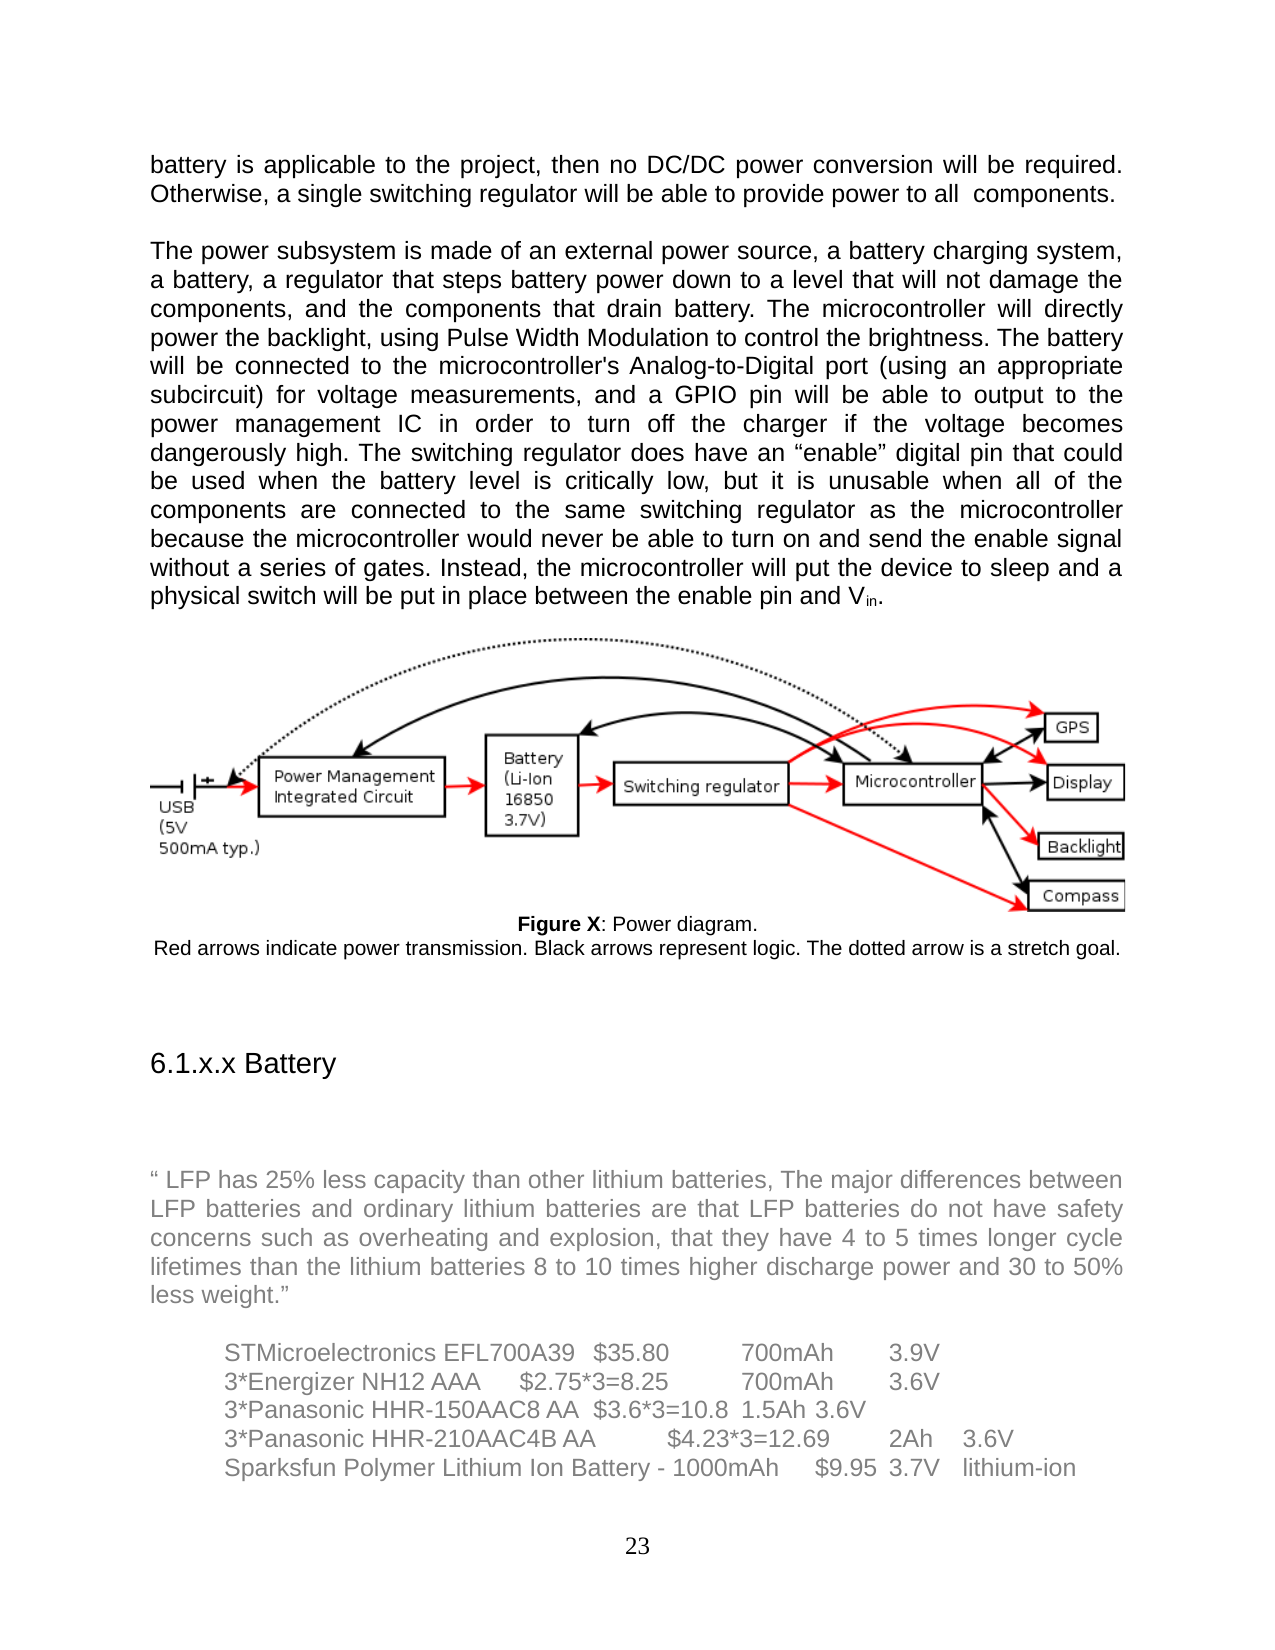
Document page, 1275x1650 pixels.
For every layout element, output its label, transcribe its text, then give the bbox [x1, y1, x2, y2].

text 3*Energizer NH12 AAA $2.75*3=8.25 700mAh 3.6V [150, 1367, 1125, 1396]
text STMicroelectronics EFL700A39 $35.80 700mAh 3.9V [150, 1338, 1125, 1367]
text The power subsystem is made of an external power source, a battery charging system, a battery, a regulator that steps battery power down to a level that will not damage the components, and the components that drain battery. The microcontroller will directly power the backlight, using Pulse Width Modulation to control the brightness. The battery will be connected to the microcontroller's Analog-to-Digital port (using an appropriate subcircuit) for voltage measurements, and a GPIO pin will be able to output to the power management IC in order to turn off the charger if the voltage becomes dangerously high. The switching regulator does have an “enable” digital pin that could be used when the battery level is critically low, but it is unusable when all of the components are connected to the same switching regulator as the microcontroller because the microcontroller would never be able to turn on and send the enable signal without a series of gates. Instead, the microcontroller will put the device to sleep and a physical switch will be put in place between the enable pin and Vin. [150, 236, 1125, 610]
text “ LFP has 25% less capacity than other lithium batteries, The major differences between LFP batteries and ordinary lithium batteries are that LFP batteries do not have safety concerns such as overheating and explosion, that they have 4 to 5 times longer cycle lifetimes than the lithium batteries 8 to 10 times higher discharge power and 30 to 50% less weight.” [150, 1166, 1125, 1309]
text Figure X: Power diagram. Red arrows indicate power transmission. Black arrows represent logic. The dotted arrow is a stretch goal. [150, 912, 1125, 959]
text 3*Panasonic HHR-210AAC4B AA $4.23*3=12.69 2Ah 3.6V [150, 1424, 1125, 1453]
text 3*Panasonic HHR-150AAC8 AA $3.6*3=10.8 1.5Ah 3.6V [150, 1396, 1125, 1424]
picture [150, 638, 1125, 912]
text Sparksfun Polymer Lithium Ion Battery - 1000mAh $9.95 3.7V lithium-ion [150, 1453, 1125, 1482]
text 6.1.x.x Battery [150, 1046, 1125, 1079]
text battery is applicable to the project, then no DC/DC power conversion will be required. Otherwise, a single switching regulator will be able to provide power to all components. [150, 150, 1125, 207]
